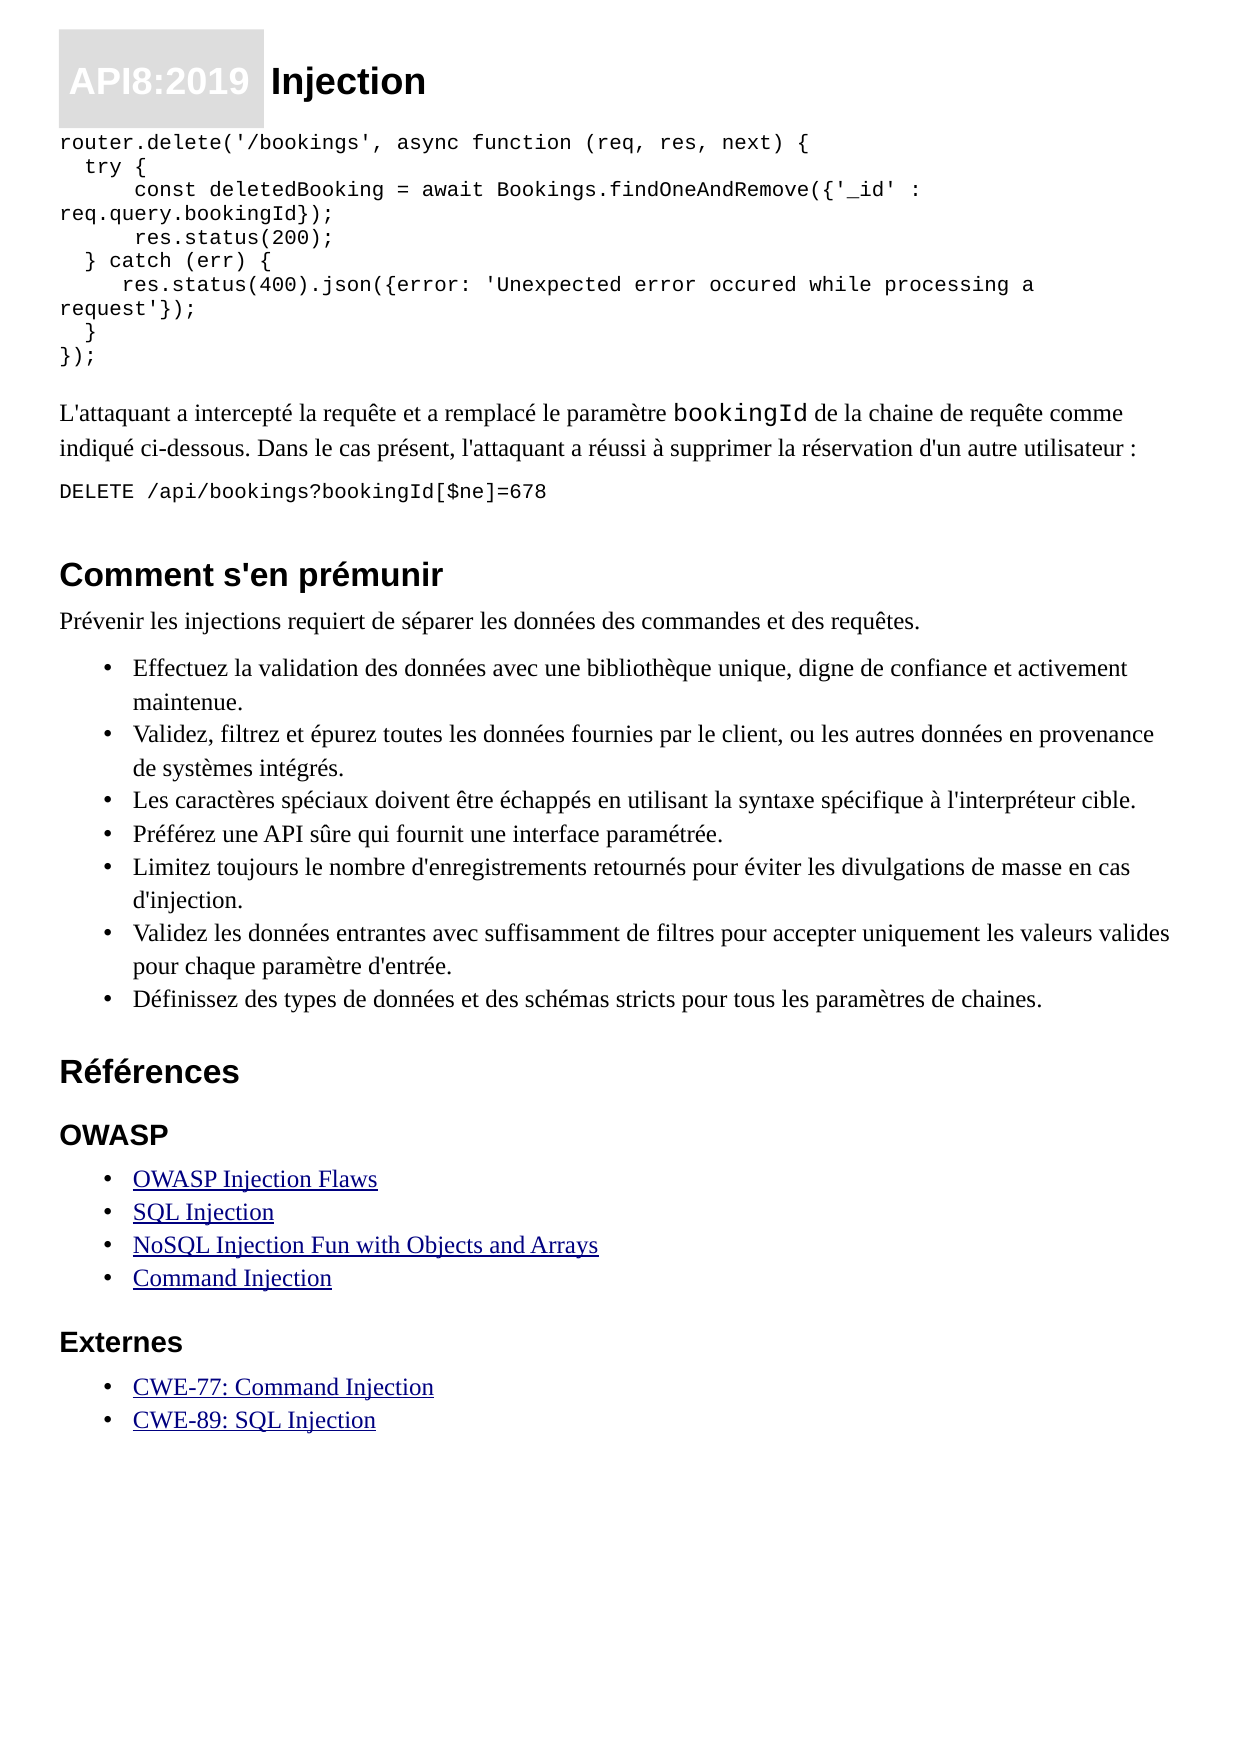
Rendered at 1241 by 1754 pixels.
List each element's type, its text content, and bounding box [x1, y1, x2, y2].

text } [59, 321, 1181, 345]
list SQL Injection [103, 1197, 1181, 1226]
text Prévenir les injections requiert de séparer les données des commandes et des requêtes. [59, 606, 1181, 635]
list Command Injection [103, 1263, 1181, 1292]
list Effectuez la validation des données avec une bibliothèque unique, digne de confiance et activement maintenue. [103, 653, 1181, 715]
list Validez les données entrantes avec suffisamment de filtres pour accepter uniquement les valeurs valides pour chaque paramètre d'entrée. [103, 918, 1181, 979]
list NoSQL Injection Fun with Objects and Arrays [103, 1230, 1181, 1259]
text }); [59, 345, 1181, 369]
subtitle Références [59, 1052, 1181, 1091]
list Validez, filtrez et épurez toutes les données fournies par le client, ou les autres données en provenance de systèmes intégrés. [103, 719, 1181, 781]
text } catch (err) { [59, 250, 1181, 274]
text DELETE /api/bookings?bookingId[$ne]=678 [59, 481, 1181, 504]
text const deletedBooking = await Bookings.findOneAndRemove({'_id' : req.query.bookingId}); [59, 179, 1181, 227]
list Les caractères spéciaux doivent être échappés en utilisant la syntaxe spécifique à l'interpréteur cible. [103, 786, 1181, 814]
list Limitez toujours le nombre d'enregistrements retournés pour éviter les divulgations de masse en cas d'injection. [103, 852, 1181, 913]
subtitle Comment s'en prémunir [59, 555, 1181, 593]
text try { [59, 156, 1181, 179]
subtitle Externes [59, 1325, 1181, 1359]
list Préférez une API sûre qui fournit une interface paramétrée. [103, 819, 1181, 847]
list CWE-89: SQL Injection [103, 1405, 1181, 1433]
list OWASP Injection Flaws [103, 1164, 1181, 1193]
list CWE-77: Command Injection [103, 1372, 1181, 1400]
text L'attaquant a intercepté la requête et a remplacé le paramètre bookingId de la chaine de requête comme indiqué ci-dessous. Dans le cas présent, l'attaquant a réussi à supprimer la réservation d'un autre utilisateur : [59, 398, 1181, 462]
list Définissez des types de données et des schémas stricts pour tous les paramètres de chaines. [103, 984, 1181, 1012]
text router.delete('/bookings', async function (req, res, next) { [59, 132, 1181, 156]
text res.status(200); [59, 227, 1181, 250]
subtitle OWASP [59, 1118, 1181, 1152]
text res.status(400).json({error: 'Unexpected error occured while processing a request'}); [59, 274, 1181, 321]
